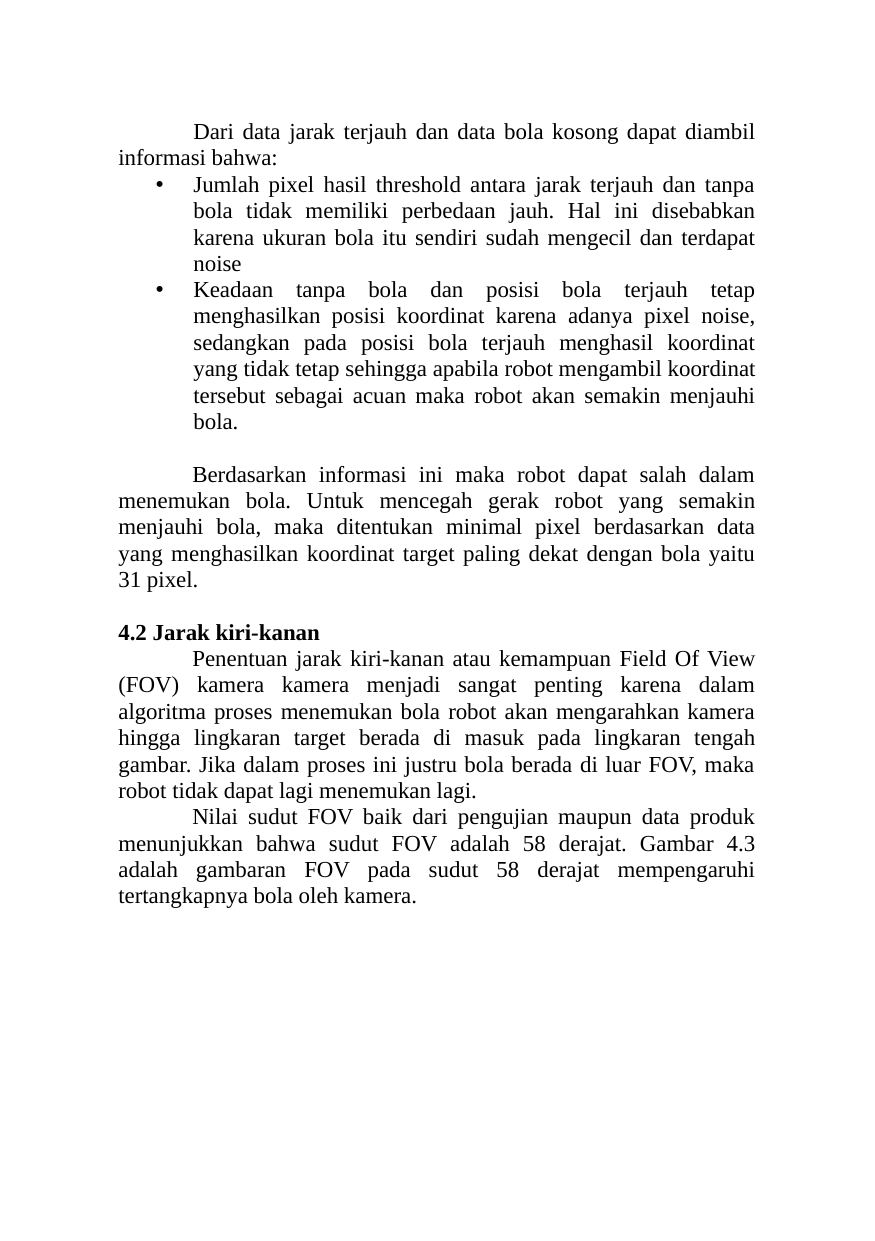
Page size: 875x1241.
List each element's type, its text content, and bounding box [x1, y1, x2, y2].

text 4.2 Jarak kiri-kanan [118, 619, 756, 645]
list Berdasarkan informasi ini maka robot dapat salah dalam menemukan bola. Untuk mencegah gerak robot yang semakin menjauhi bola, maka ditentukan minimal pixel berdasarkan data yang menghasilkan koordinat target paling dekat dengan bola yaitu 31 pixel. [118, 461, 756, 592]
list Keadaan tanpa bola dan posisi bola terjauh tetap menghasilkan posisi koordinat karena adanya pixel noise, sedangkan pada posisi bola terjauh menghasil koordinat yang tidak tetap sehingga apabila robot mengambil koordinat tersebut sebagai acuan maka robot akan semakin menjauhi bola. [156, 276, 756, 434]
text Penentuan jarak kiri-kanan atau kemampuan Field Of View (FOV) kamera kamera menjadi sangat penting karena dalam algoritma proses menemukan bola robot akan mengarahkan kamera hingga lingkaran target berada di masuk pada lingkaran tengah gambar. Jika dalam proses ini justru bola berada di luar FOV, maka robot tidak dapat lagi menemukan lagi. [118, 645, 756, 803]
text Dari data jarak terjauh dan data bola kosong dapat diambil informasi bahwa: [118, 118, 756, 171]
text Nilai sudut FOV baik dari pengujian maupun data produk menunjukkan bahwa sudut FOV adalah 58 derajat. Gambar 4.3 adalah gambaran FOV pada sudut 58 derajat mempengaruhi tertangkapnya bola oleh kamera. [118, 803, 756, 909]
list Jumlah pixel hasil threshold antara jarak terjauh dan tanpa bola tidak memiliki perbedaan jauh. Hal ini disebabkan karena ukuran bola itu sendiri sudah mengecil dan terdapat noise [156, 171, 756, 276]
